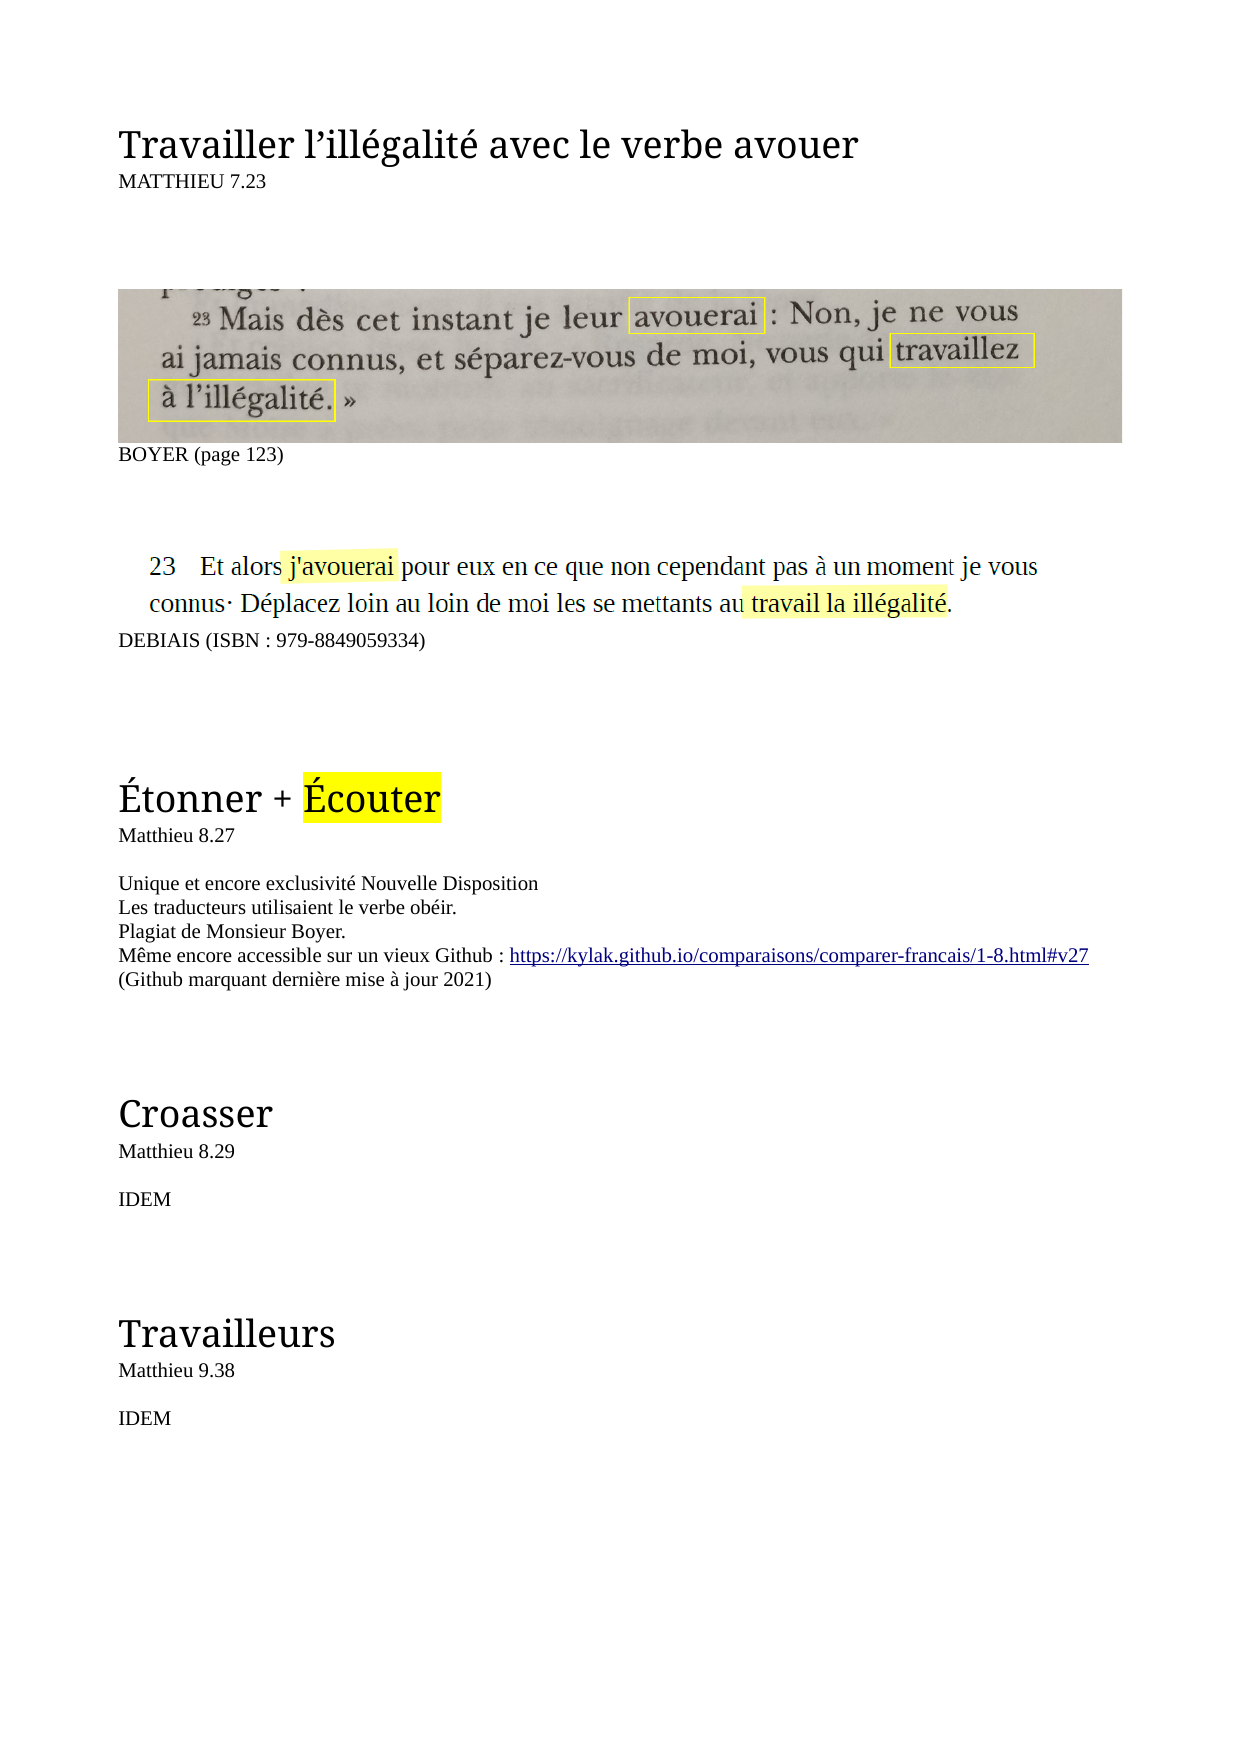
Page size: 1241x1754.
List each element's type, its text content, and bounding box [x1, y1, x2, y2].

text Unique et encore exclusivité Nouvelle Disposition [118, 871, 1122, 895]
text Croasser [118, 1088, 1122, 1139]
text BOYER (page 123) [118, 443, 1122, 466]
text DEBIAIS (ISBN : 979-8849059334) [118, 538, 1122, 652]
picture [118, 289, 1123, 443]
text Plagiat de Monsieur Boyer. [118, 919, 1122, 943]
text Étonner + Écouter [118, 772, 1122, 823]
text MATTHIEU 7.23 [118, 169, 1122, 193]
text Les traducteurs utilisaient le verbe obéir. [118, 895, 1122, 919]
text Matthieu 8.29 [118, 1139, 1122, 1163]
text Même encore accessible sur un vieux Github : https://kylak.github.io/comparaisons/comparer-francais/1-8.html#v27 [118, 943, 1122, 967]
picture [113, 547, 1118, 628]
text Matthieu 9.38 [118, 1358, 1122, 1382]
text IDEM [118, 1187, 1122, 1211]
text Travailleurs [118, 1307, 1122, 1358]
text Travailler l’illégalité avec le verbe avouer [118, 118, 1122, 169]
text (Github marquant dernière mise à jour 2021) [118, 967, 1122, 991]
text IDEM [118, 1406, 1122, 1430]
text Matthieu 8.27 [118, 823, 1122, 847]
